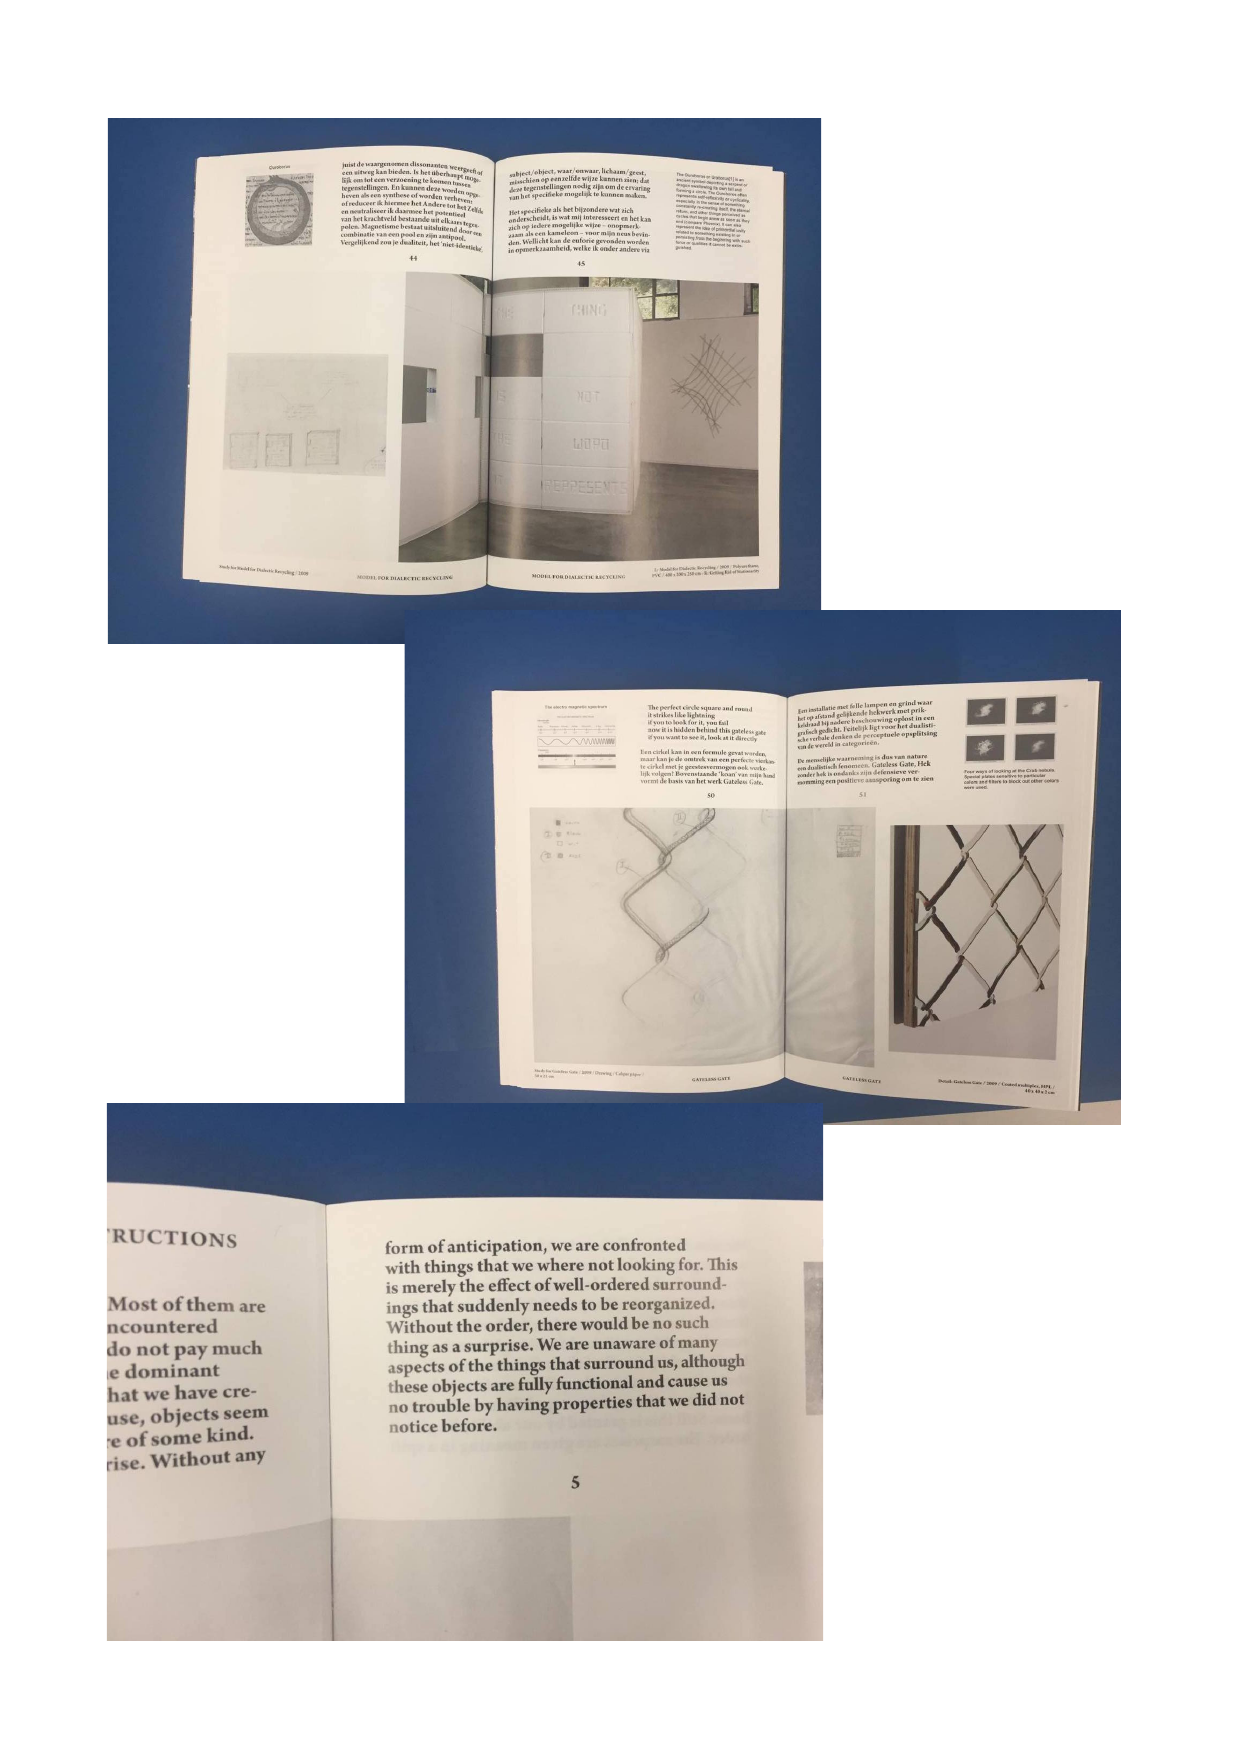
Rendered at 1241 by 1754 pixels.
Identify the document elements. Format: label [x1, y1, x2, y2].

picture [106, 118, 1121, 1641]
